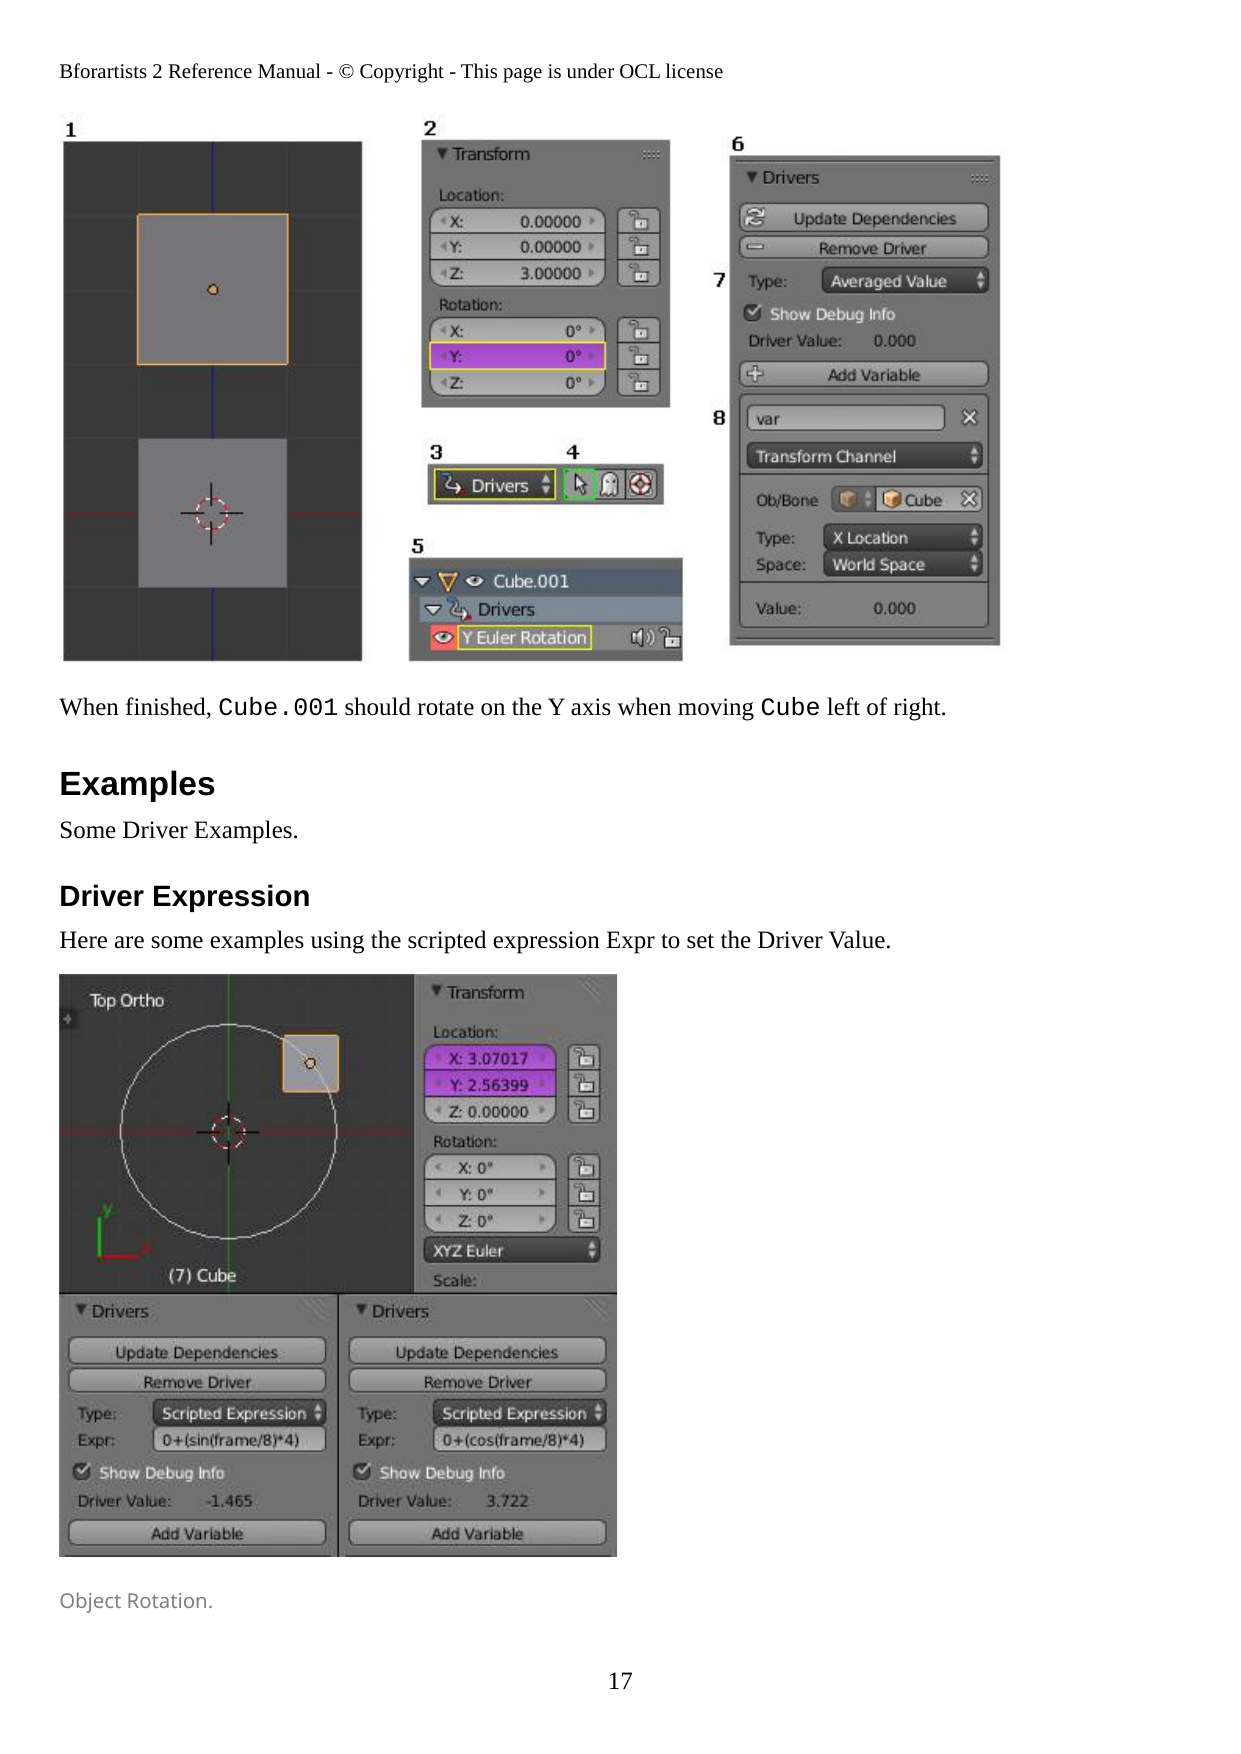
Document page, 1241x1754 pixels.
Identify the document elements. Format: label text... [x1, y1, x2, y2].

picture [59, 112, 1005, 666]
text Here are some examples using the scripted expression Expr to set the Driver Value. [59, 925, 1181, 954]
text Some Driver Examples. [59, 815, 1181, 844]
subtitle Examples [59, 764, 1181, 803]
text Object Rotation. [59, 1583, 1181, 1614]
subtitle Driver Expression [59, 879, 1181, 913]
picture [59, 974, 618, 1557]
text When finished, Cube.001 should rotate on the Y axis when moving Cube left of right. [59, 692, 1181, 722]
